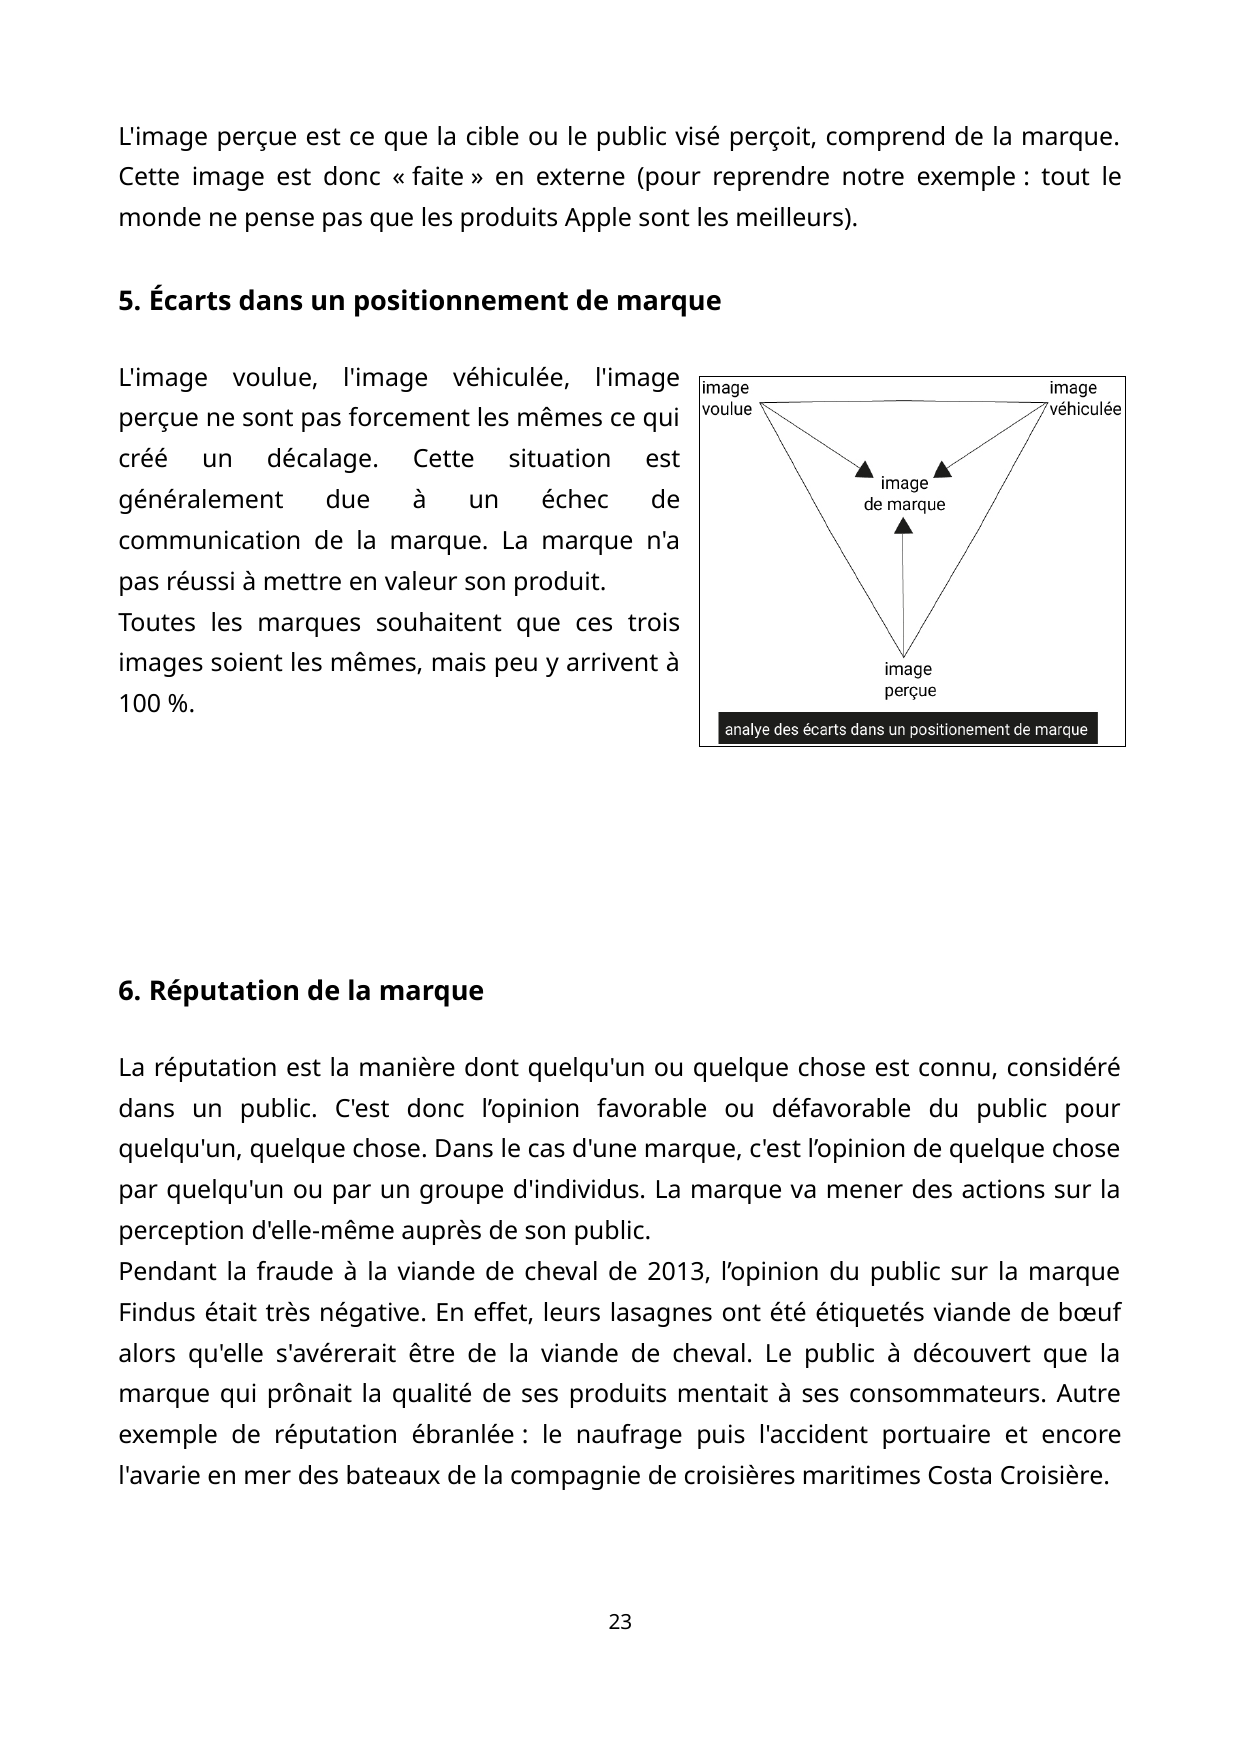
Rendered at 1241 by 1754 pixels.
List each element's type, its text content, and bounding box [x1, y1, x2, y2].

text Toutes les marques souhaitent que ces trois images soient les mêmes, mais peu y arrivent à 100 %. [118, 604, 699, 720]
subtitle Écarts dans un positionnement de marque [118, 281, 1122, 318]
picture [701, 378, 1122, 744]
text La réputation est la manière dont quelqu'un ou quelque chose est connu, considéré dans un public. C'est donc l’opinion favorable ou défavorable du public pour quelqu'un, quelque chose. Dans le cas d'une marque, c'est l’opinion de quelque chose par quelqu'un ou par un groupe d'individus. La marque va mener des actions sur la perception d'elle-même auprès de son public. [118, 1049, 1122, 1247]
text L'image perçue est ce que la cible ou le public visé perçoit, comprend de la marque. Cette image est donc « faite » en externe (pour reprendre notre exemple : tout le monde ne pense pas que les produits Apple sont les meilleurs). [118, 118, 1122, 234]
text [700, 377, 1125, 746]
subtitle Réputation de la marque [118, 972, 1122, 1008]
text L'image voulue, l'image véhiculée, l'image perçue ne sont pas forcement les mêmes ce qui créé un décalage. Cette situation est généralement due à un échec de communication de la marque. La marque n'a pas réussi à mettre en valeur son produit. [118, 359, 1122, 597]
text Pendant la fraude à la viande de cheval de 2013, l’opinion du public sur la marque Findus était très négative. En effet, leurs lasagnes ont été étiquetés viande de bœuf alors qu'elle s'avérerait être de la viande de cheval. Le public à découvert que la marque qui prônait la qualité de ses produits mentait à ses consommateurs. Autre exemple de réputation ébranlée : le naufrage puis l'accident portuaire et encore l'avarie en mer des bateaux de la compagnie de croisières maritimes Costa Croisière. [118, 1253, 1122, 1492]
